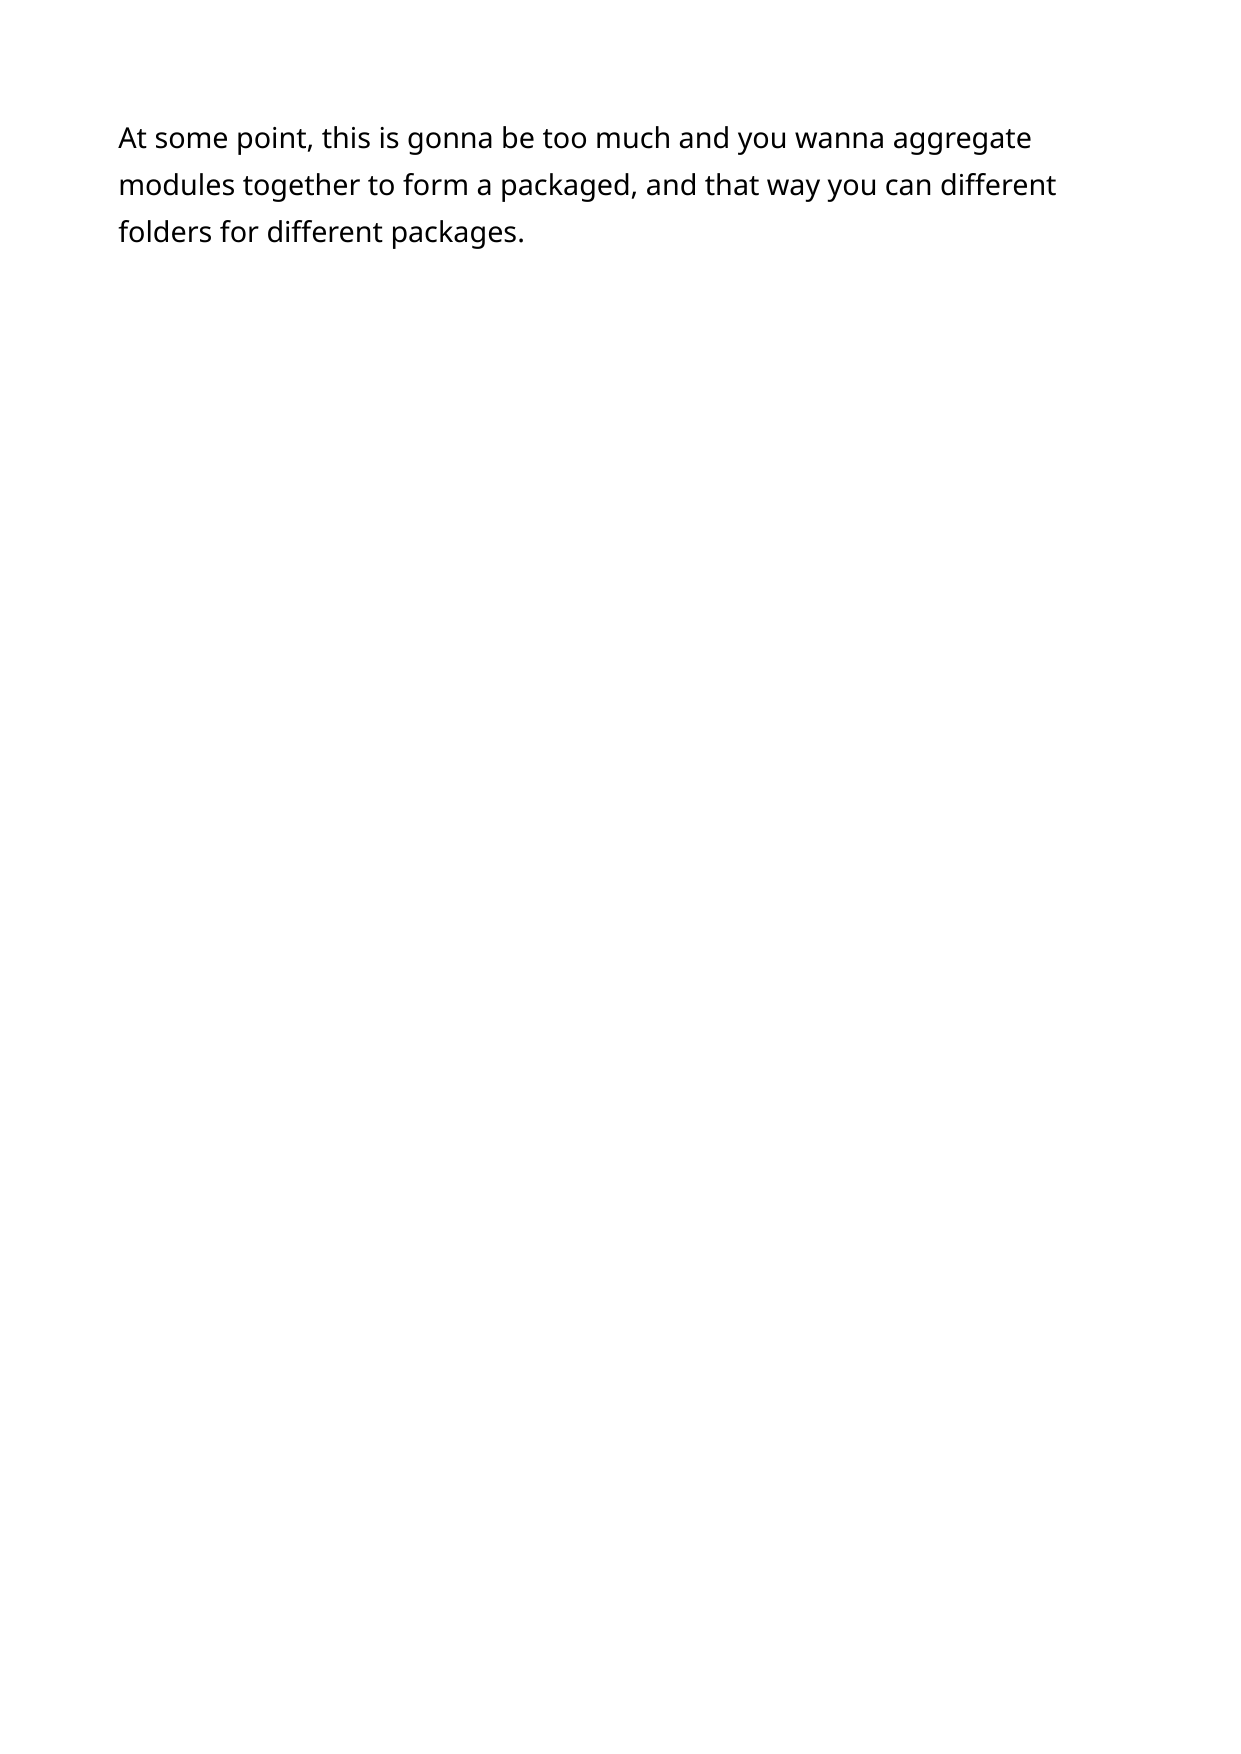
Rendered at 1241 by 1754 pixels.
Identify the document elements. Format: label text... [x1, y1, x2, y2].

text At some point, this is gonna be too much and you wanna aggregate modules together to form a packaged, and that way you can different folders for different packages. [118, 118, 1122, 251]
